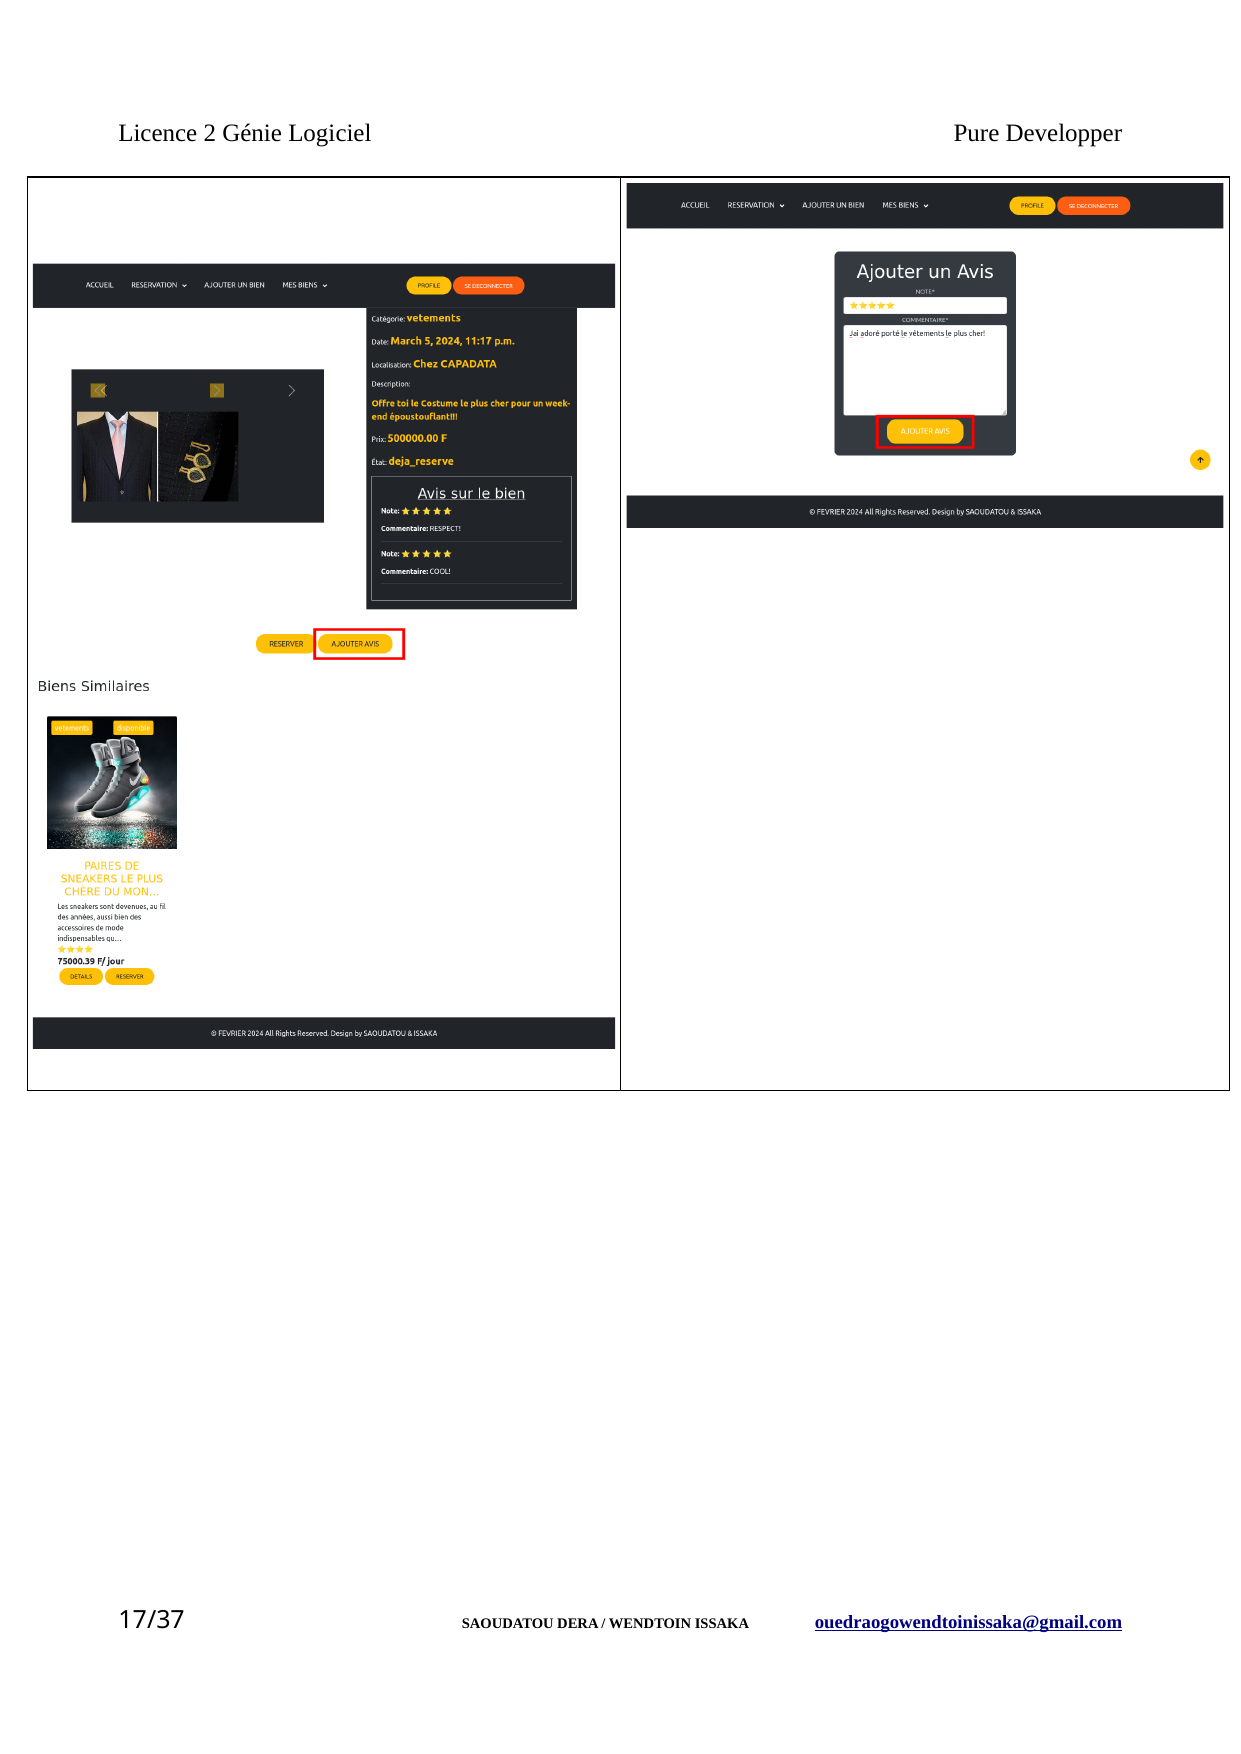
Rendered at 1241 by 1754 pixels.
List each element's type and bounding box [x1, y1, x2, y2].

table_cell [621, 178, 1229, 1090]
picture [626, 183, 1224, 535]
table_cell [28, 178, 620, 1090]
picture [32, 183, 615, 1056]
